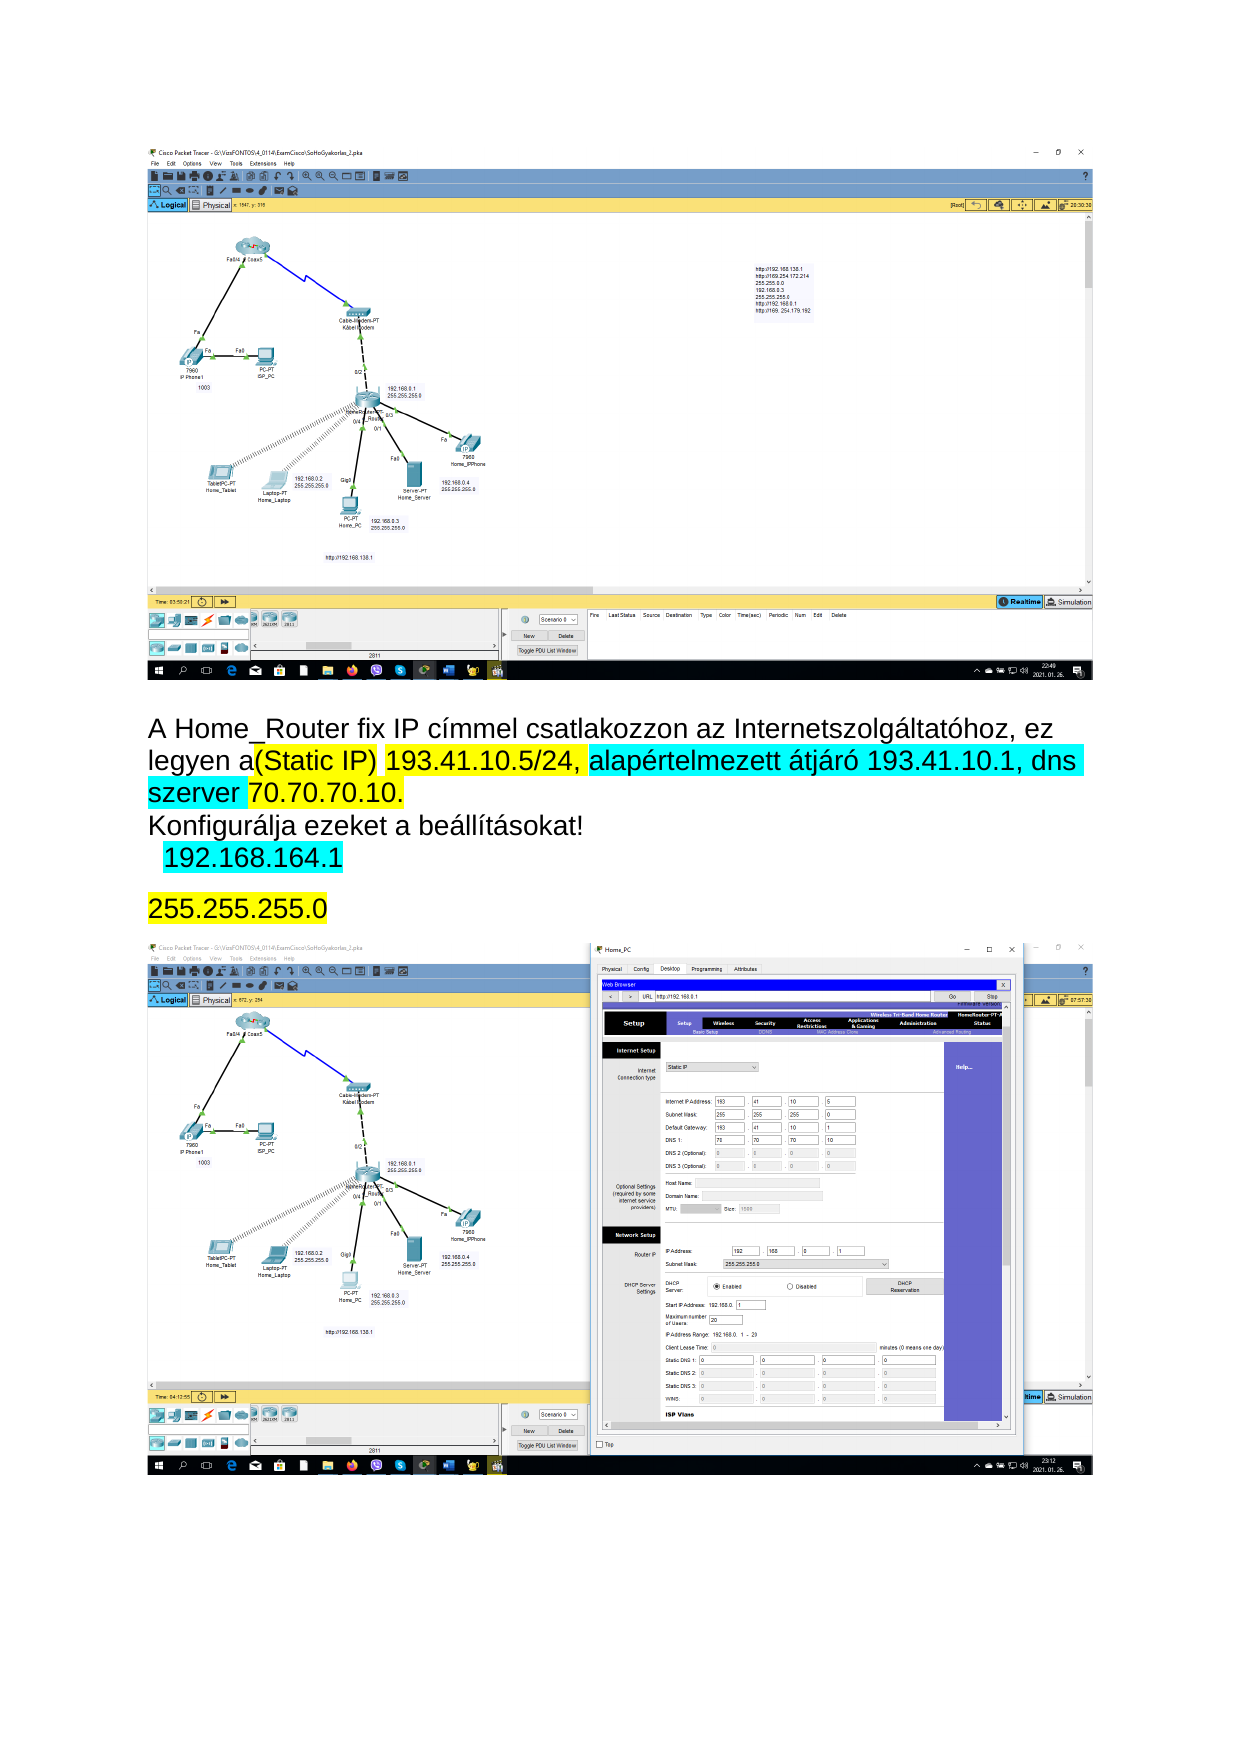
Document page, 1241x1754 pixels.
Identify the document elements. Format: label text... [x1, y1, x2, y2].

text Konfigurálja ezeket a beállításokat! [148, 809, 1093, 841]
text 255.255.255.0 [148, 892, 1093, 924]
text 192.168.164.1 [148, 841, 1093, 873]
text A Home_Router fix IP címmel csatlakozzon az Internetszolgáltatóhoz, ez legyen a(Static IP) 193.41.10.5/24, alapértelmezett átjáró 193.41.10.1, dns szerver 70.70.70.10. [148, 712, 1093, 809]
